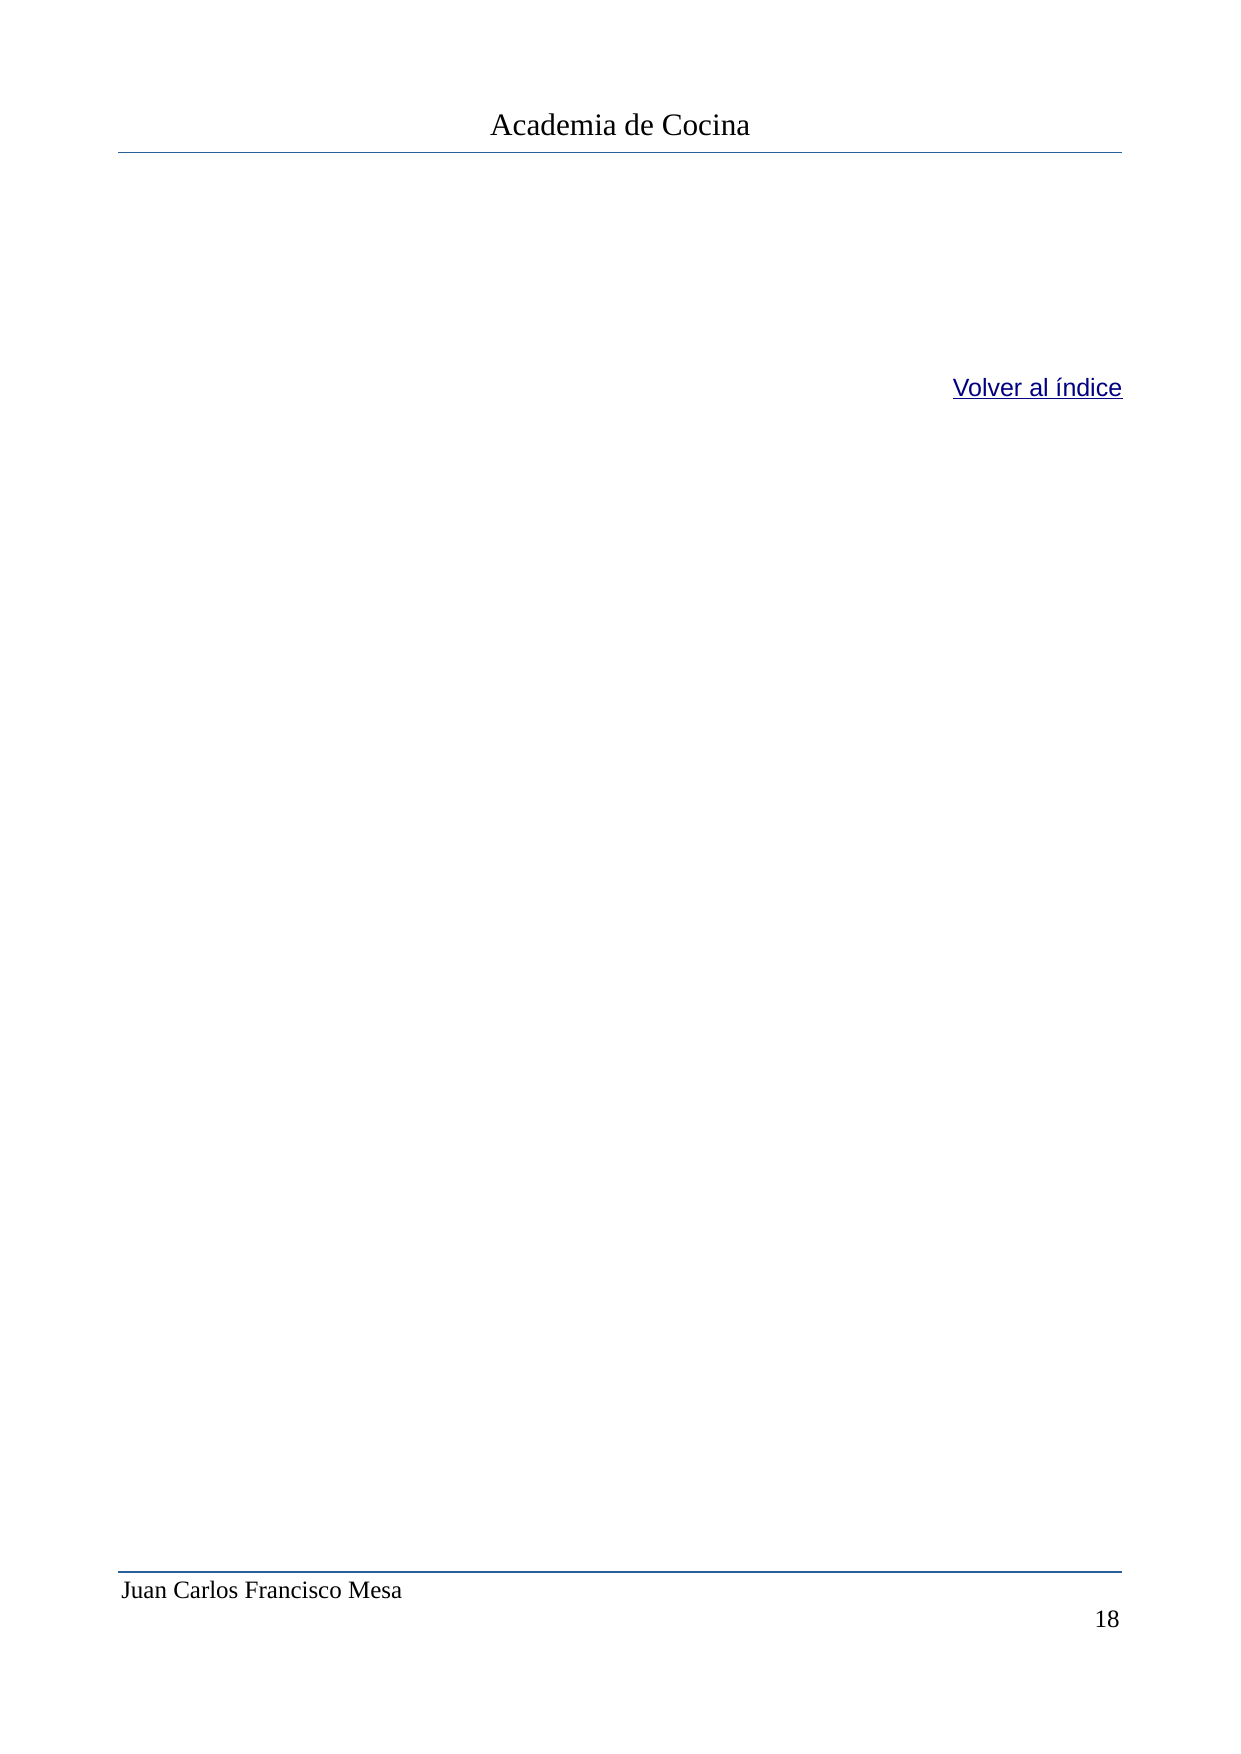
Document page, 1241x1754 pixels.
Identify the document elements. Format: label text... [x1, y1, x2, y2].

text Volver al índice [118, 373, 1122, 402]
